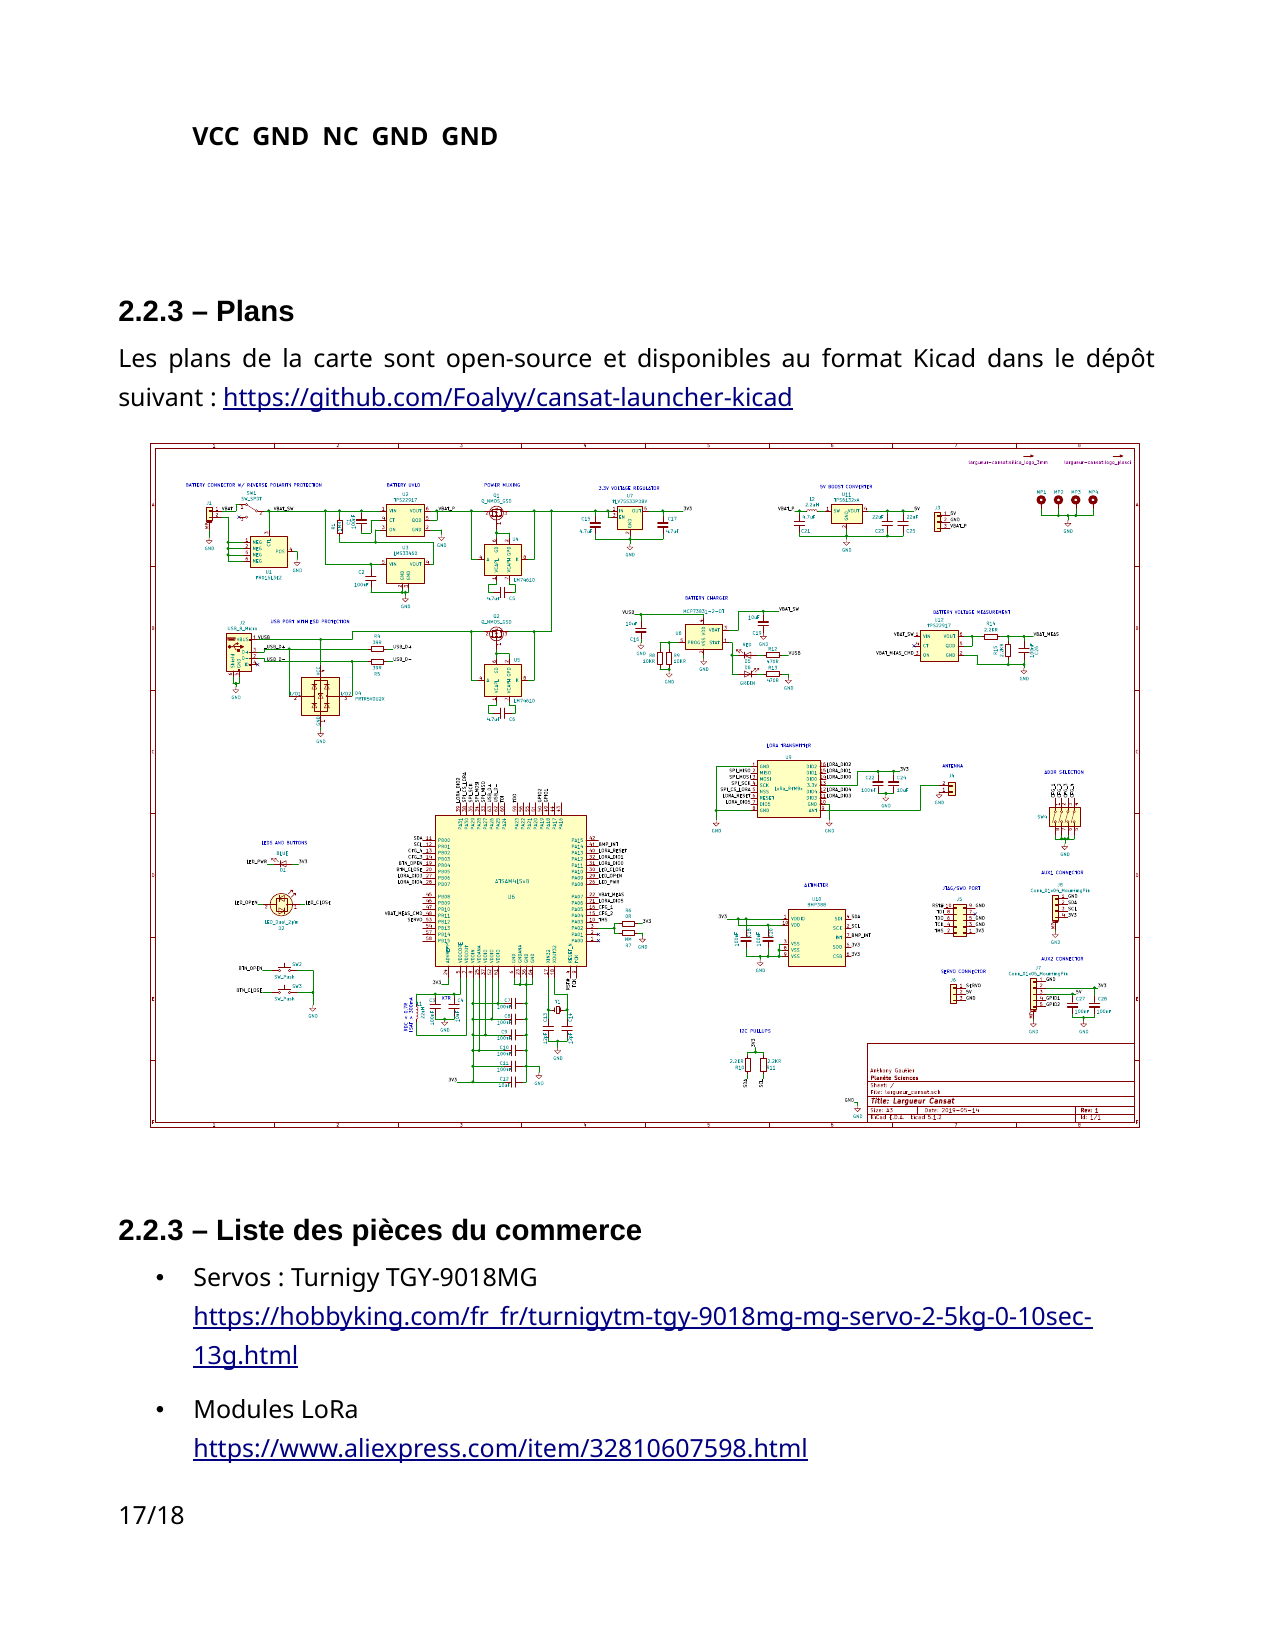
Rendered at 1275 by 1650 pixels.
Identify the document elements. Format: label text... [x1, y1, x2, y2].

subtitle 2.2.3 – Plans [118, 294, 1157, 328]
subtitle 2.2.3 – Liste des pièces du commerce [118, 1213, 1157, 1247]
list Modules LoRa https://www.aliexpress.com/item/32810607598.html [156, 1391, 1157, 1464]
list Servos : Turnigy TGY-9018MG https://hobbyking.com/fr_fr/turnigytm-tgy-9018mg-mg-servo-2-5kg-0-10sec-13g.html [156, 1259, 1157, 1372]
text VCC GND NC GND GND [118, 118, 1157, 152]
text Les plans de la carte sont open-source et disponibles au format Kicad dans le dépôt suivant : https://github.com/Foalyy/cansat-launcher-kicad [118, 340, 1157, 413]
